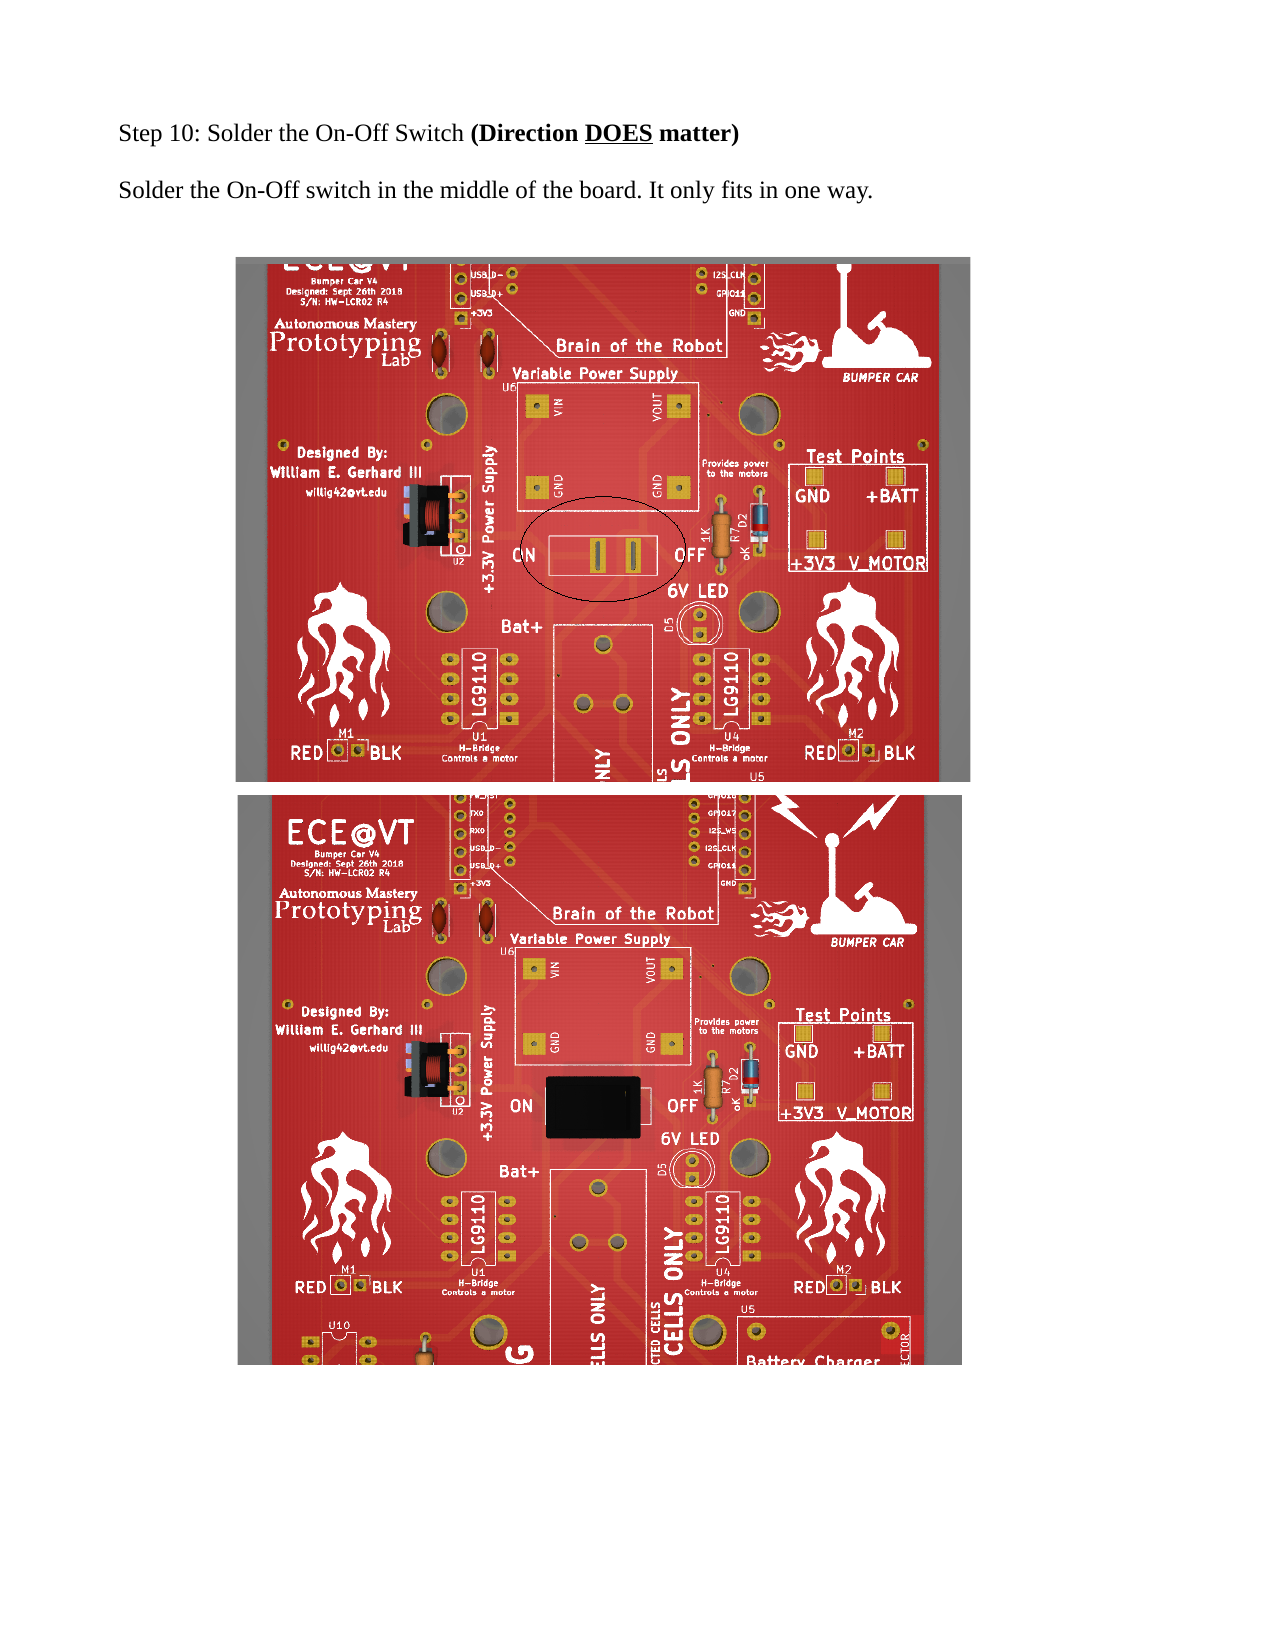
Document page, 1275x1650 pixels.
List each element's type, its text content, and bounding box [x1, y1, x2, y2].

text Step 10: Solder the On-Off Switch (Direction DOES matter) [118, 118, 1157, 147]
picture [235, 256, 971, 782]
text Solder the On-Off switch in the middle of the board. It only fits in one way. [118, 176, 1157, 204]
picture [237, 795, 962, 1365]
